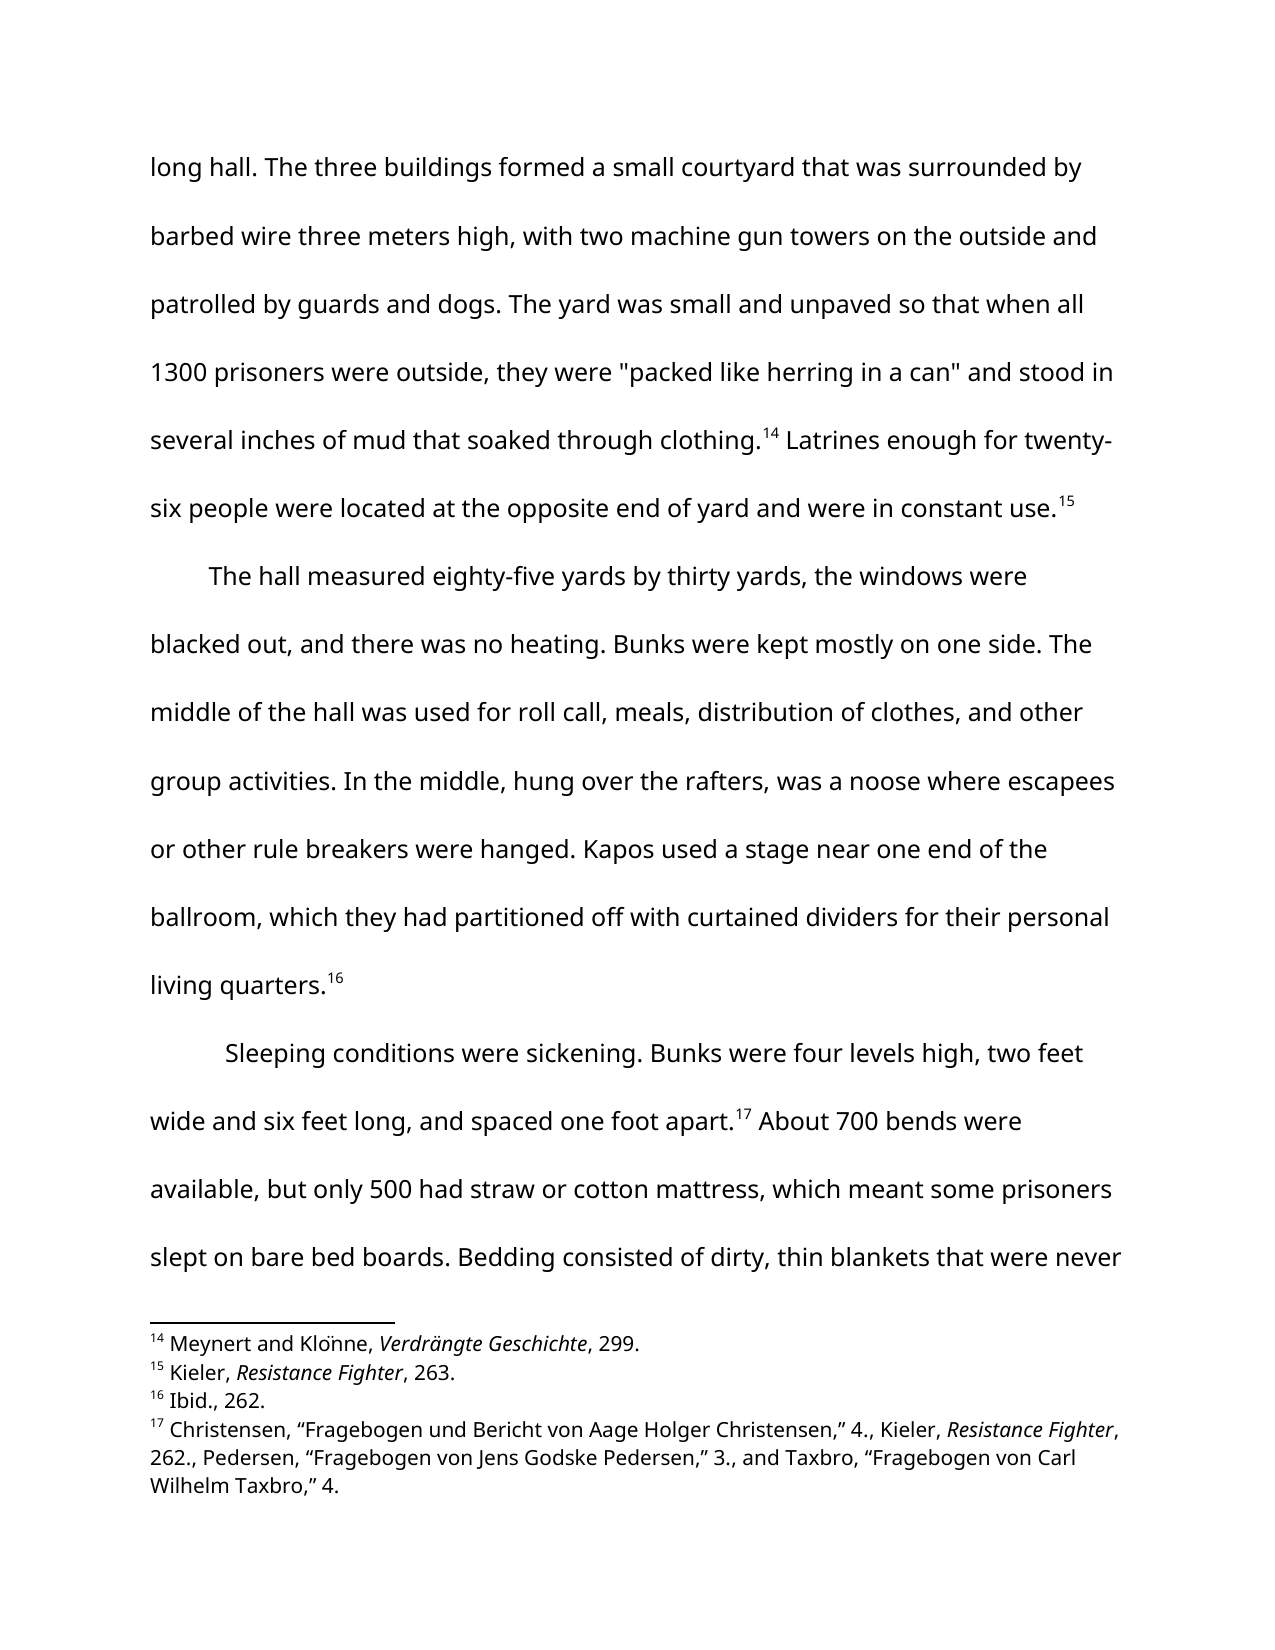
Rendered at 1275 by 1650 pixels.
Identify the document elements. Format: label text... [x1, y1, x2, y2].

text Kieler, Resistance Fighter, 263. [150, 1358, 1125, 1386]
text Christensen, “Fragebogen und Bericht von Aage Holger Christensen,” 4., Kieler, Resistance Fighter, 262., Pedersen, “Fragebogen von Jens Godske Pedersen,” 3., and Taxbro, “Fragebogen von Carl Wilhelm Taxbro,” 4. [150, 1415, 1125, 1500]
text Meynert and Klönne, Verdrängte Geschichte, 299. [150, 1329, 1125, 1358]
text The hall measured eighty-five yards by thirty yards, the windows were blacked out, and there was no heating. Bunks were kept mostly on one side. The middle of the hall was used for roll call, meals, distribution of clothes, and other group activities. In the middle, hung over the rafters, was a noose where escapees or other rule breakers were hanged. Kapos used a stage near one end of the ballroom, which they had partitioned off with curtained dividers for their personal living quarters. [150, 559, 1125, 1002]
text Sleeping conditions were sickening. Bunks were four levels high, two feet wide and six feet long, and spaced one foot apart. About 700 bends were available, but only 500 had straw or cotton mattress, which meant some prisoners slept on bare bed boards. Bedding consisted of dirty, thin blankets that were never [150, 1036, 1125, 1274]
text long hall. The three buildings formed a small courtyard that was surrounded by barbed wire three meters high, with two machine gun towers on the outside and patrolled by guards and dogs. The yard was small and unpaved so that when all 1300 prisoners were outside, they were "packed like herring in a can" and stood in several inches of mud that soaked through clothing. Latrines enough for twenty-six people were located at the opposite end of yard and were in constant use. [150, 150, 1125, 525]
text Ibid., 262. [150, 1386, 1125, 1415]
